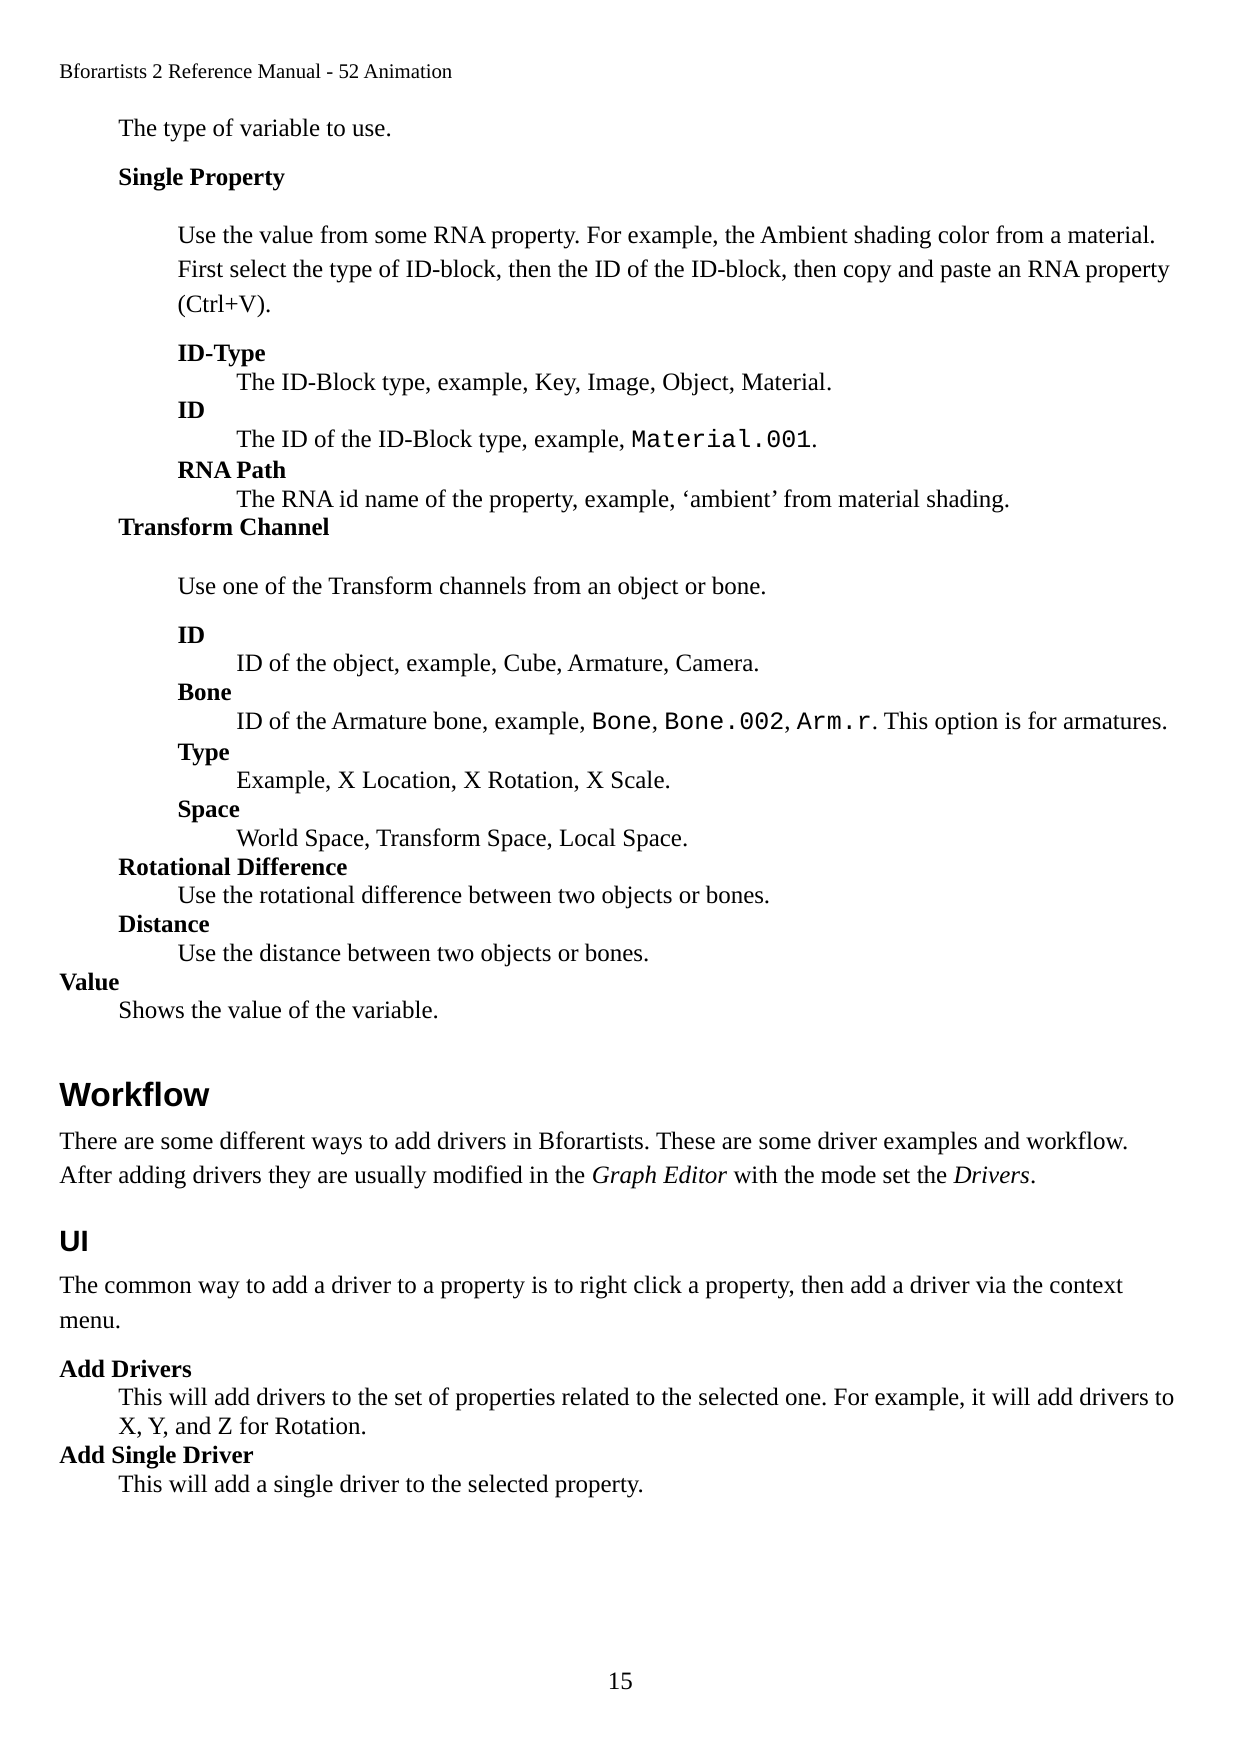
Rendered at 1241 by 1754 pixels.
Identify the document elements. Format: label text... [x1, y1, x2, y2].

subtitle Workflow [59, 1075, 1181, 1113]
text There are some different ways to add drivers in Bforartists. These are some driver examples and workflow. After adding drivers they are usually modified in the Graph Editor with the mode set the Drivers. [59, 1126, 1181, 1189]
list ID of the Armature bone, example, Bone, Bone.002, Arm.r. This option is for armatures. [236, 706, 1181, 737]
subtitle Type [177, 737, 1181, 766]
subtitle UI [59, 1224, 1181, 1258]
list Use the distance between two objects or bones. [177, 938, 1181, 967]
subtitle Bone [177, 677, 1181, 706]
subtitle Add Drivers [59, 1354, 1181, 1382]
subtitle Single Property [118, 162, 1181, 190]
list This will add drivers to the set of properties related to the selected one. For example, it will add drivers to X, Y, and Z for Rotation. [118, 1382, 1181, 1440]
subtitle Transform Channel [118, 512, 1181, 541]
list ID of the object, example, Cube, Armature, Camera. [236, 648, 1181, 677]
subtitle Space [177, 794, 1181, 823]
text The common way to add a driver to a property is to right click a property, then add a driver via the context menu. [59, 1270, 1181, 1333]
text Use the value from some RNA property. For example, the Ambient shading color from a material. First select the type of ID-block, then the ID of the ID-block, then copy and paste an RNA property (Ctrl+V). [177, 220, 1181, 318]
subtitle ID [177, 620, 1181, 648]
list Shows the value of the variable. [118, 996, 1181, 1024]
list The RNA id name of the property, example, ‘ambient’ from material shading. [236, 484, 1181, 512]
list World Space, Transform Space, Local Space. [236, 823, 1181, 852]
text Use one of the Transform channels from an object or bone. [177, 571, 1181, 599]
text The type of variable to use. [118, 113, 1181, 141]
list This will add a single driver to the selected property. [118, 1469, 1181, 1497]
subtitle ID-Type [177, 338, 1181, 367]
list Example, X Location, X Rotation, X Scale. [236, 766, 1181, 794]
subtitle Add Single Driver [59, 1440, 1181, 1469]
list The ID of the ID-Block type, example, Material.001. [236, 424, 1181, 455]
list Use the rotational difference between two objects or bones. [177, 881, 1181, 909]
subtitle Rotational Difference [118, 852, 1181, 881]
subtitle Value [59, 967, 1181, 996]
subtitle Distance [118, 909, 1181, 938]
subtitle ID [177, 395, 1181, 424]
subtitle RNA Path [177, 455, 1181, 484]
list The ID-Block type, example, Key, Image, Object, Material. [236, 367, 1181, 395]
